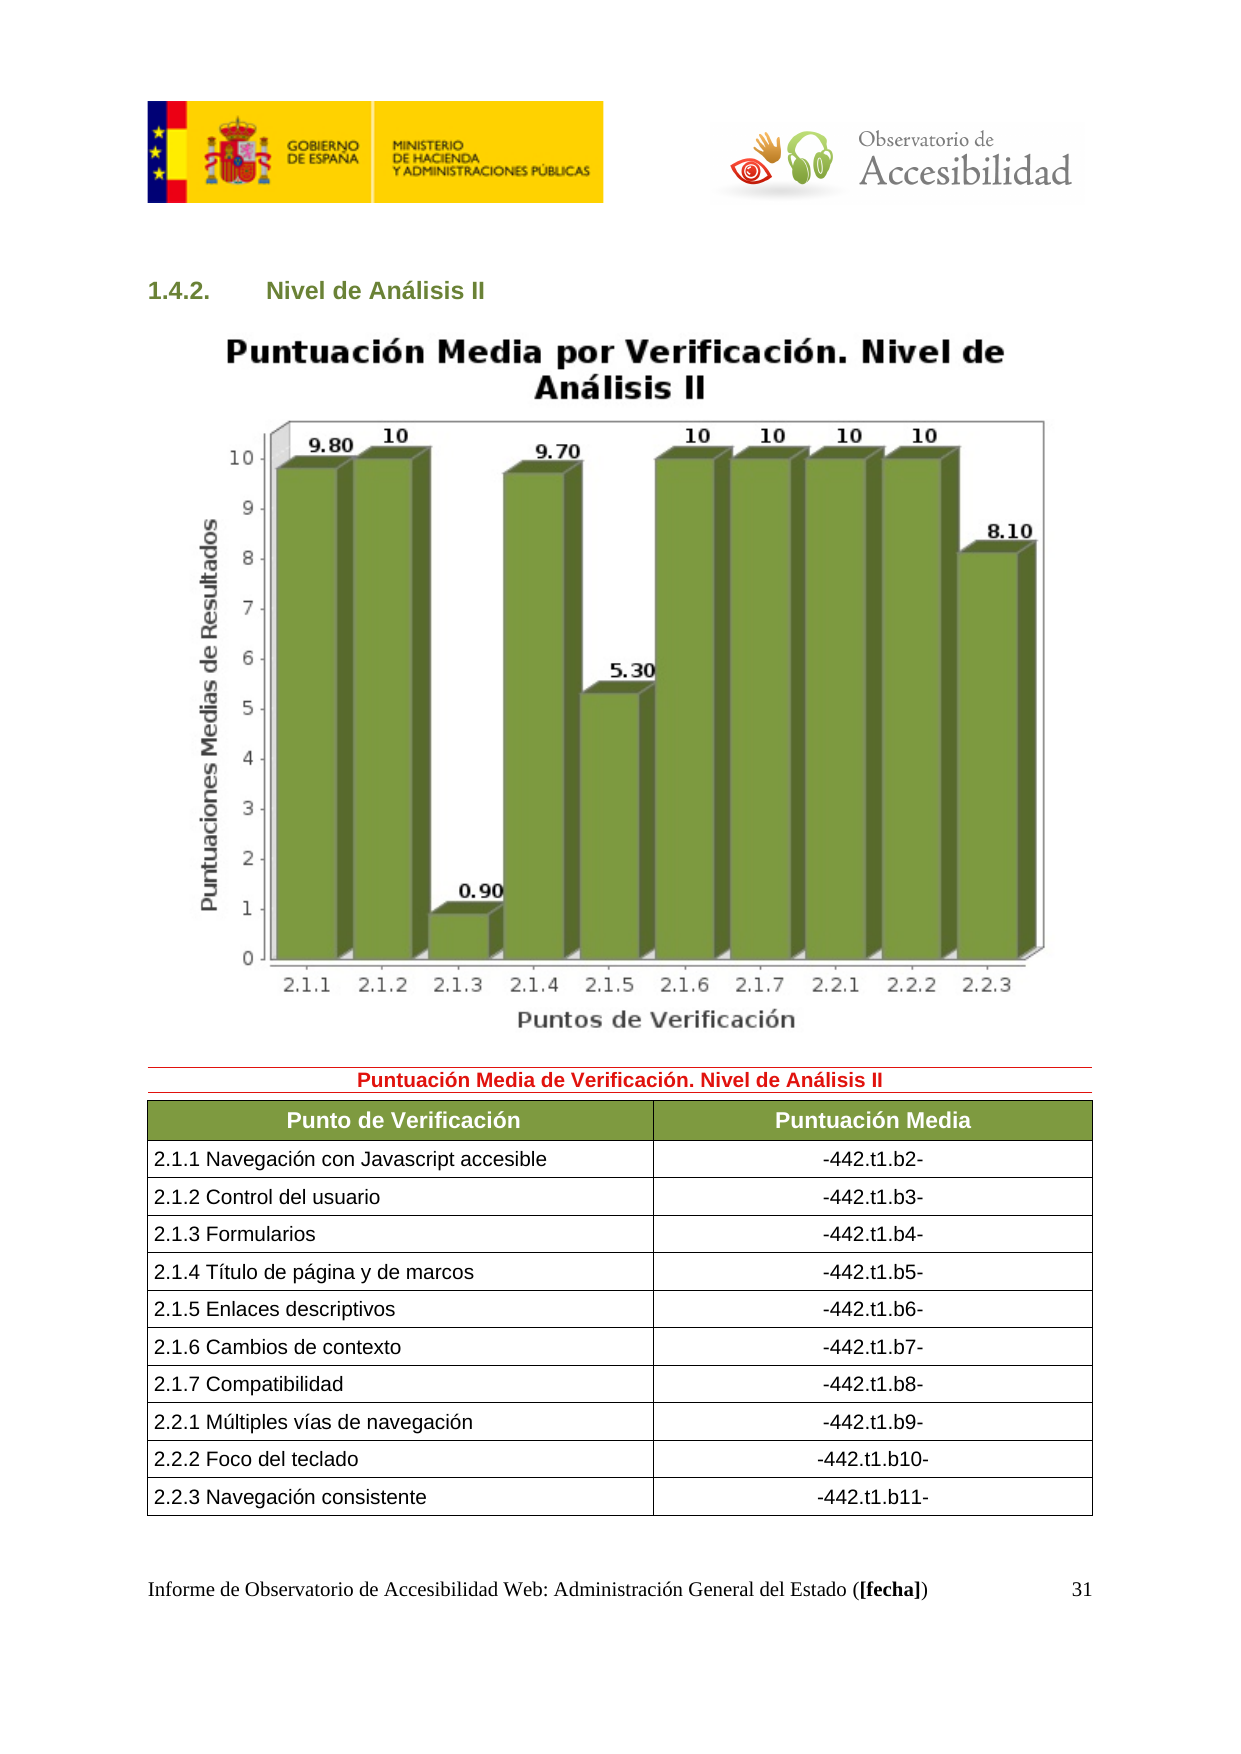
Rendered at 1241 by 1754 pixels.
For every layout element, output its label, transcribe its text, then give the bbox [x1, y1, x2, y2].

table_cell 2.1.5 Enlaces descriptivos [148, 1291, 653, 1327]
table_cell 2.1.1 Navegación con Javascript accesible [148, 1141, 653, 1177]
table_header Puntuación Media [654, 1101, 1092, 1140]
table_cell -442.t1.b7- [654, 1328, 1092, 1365]
table_header Punto de Verificación [148, 1101, 653, 1140]
table_cell 2.1.7 Compatibilidad [148, 1366, 653, 1402]
picture [710, 122, 1086, 205]
table_cell -442.t1.b10- [654, 1441, 1092, 1477]
table_cell -442.t1.b2- [654, 1141, 1092, 1177]
table_cell 2.1.2 Control del usuario [148, 1178, 653, 1215]
table_cell 2.2.2 Foco del teclado [148, 1441, 653, 1477]
table_cell -442.t1.b11- [654, 1478, 1092, 1515]
table_cell 2.1.4 Título de página y de marcos [148, 1253, 653, 1290]
text Puntuación Media de Verificación. Nivel de Análisis II [148, 1068, 1092, 1092]
table_cell 2.1.3 Formularios [148, 1216, 653, 1252]
table_cell -442.t1.b9- [654, 1403, 1092, 1440]
table_cell 2.2.1 Múltiples vías de navegación [148, 1403, 653, 1440]
picture [178, 332, 1062, 1042]
table_cell 2.1.6 Cambios de contexto [148, 1328, 653, 1365]
table_cell -442.t1.b6- [654, 1291, 1092, 1327]
table_cell 2.2.3 Navegación consistente [148, 1478, 653, 1515]
picture [147, 101, 604, 203]
list Nivel de Análisis II [148, 276, 1092, 304]
table_cell -442.t1.b5- [654, 1253, 1092, 1290]
table_cell -442.t1.b4- [654, 1216, 1092, 1252]
table_cell -442.t1.b3- [654, 1178, 1092, 1215]
table_cell -442.t1.b8- [654, 1366, 1092, 1402]
